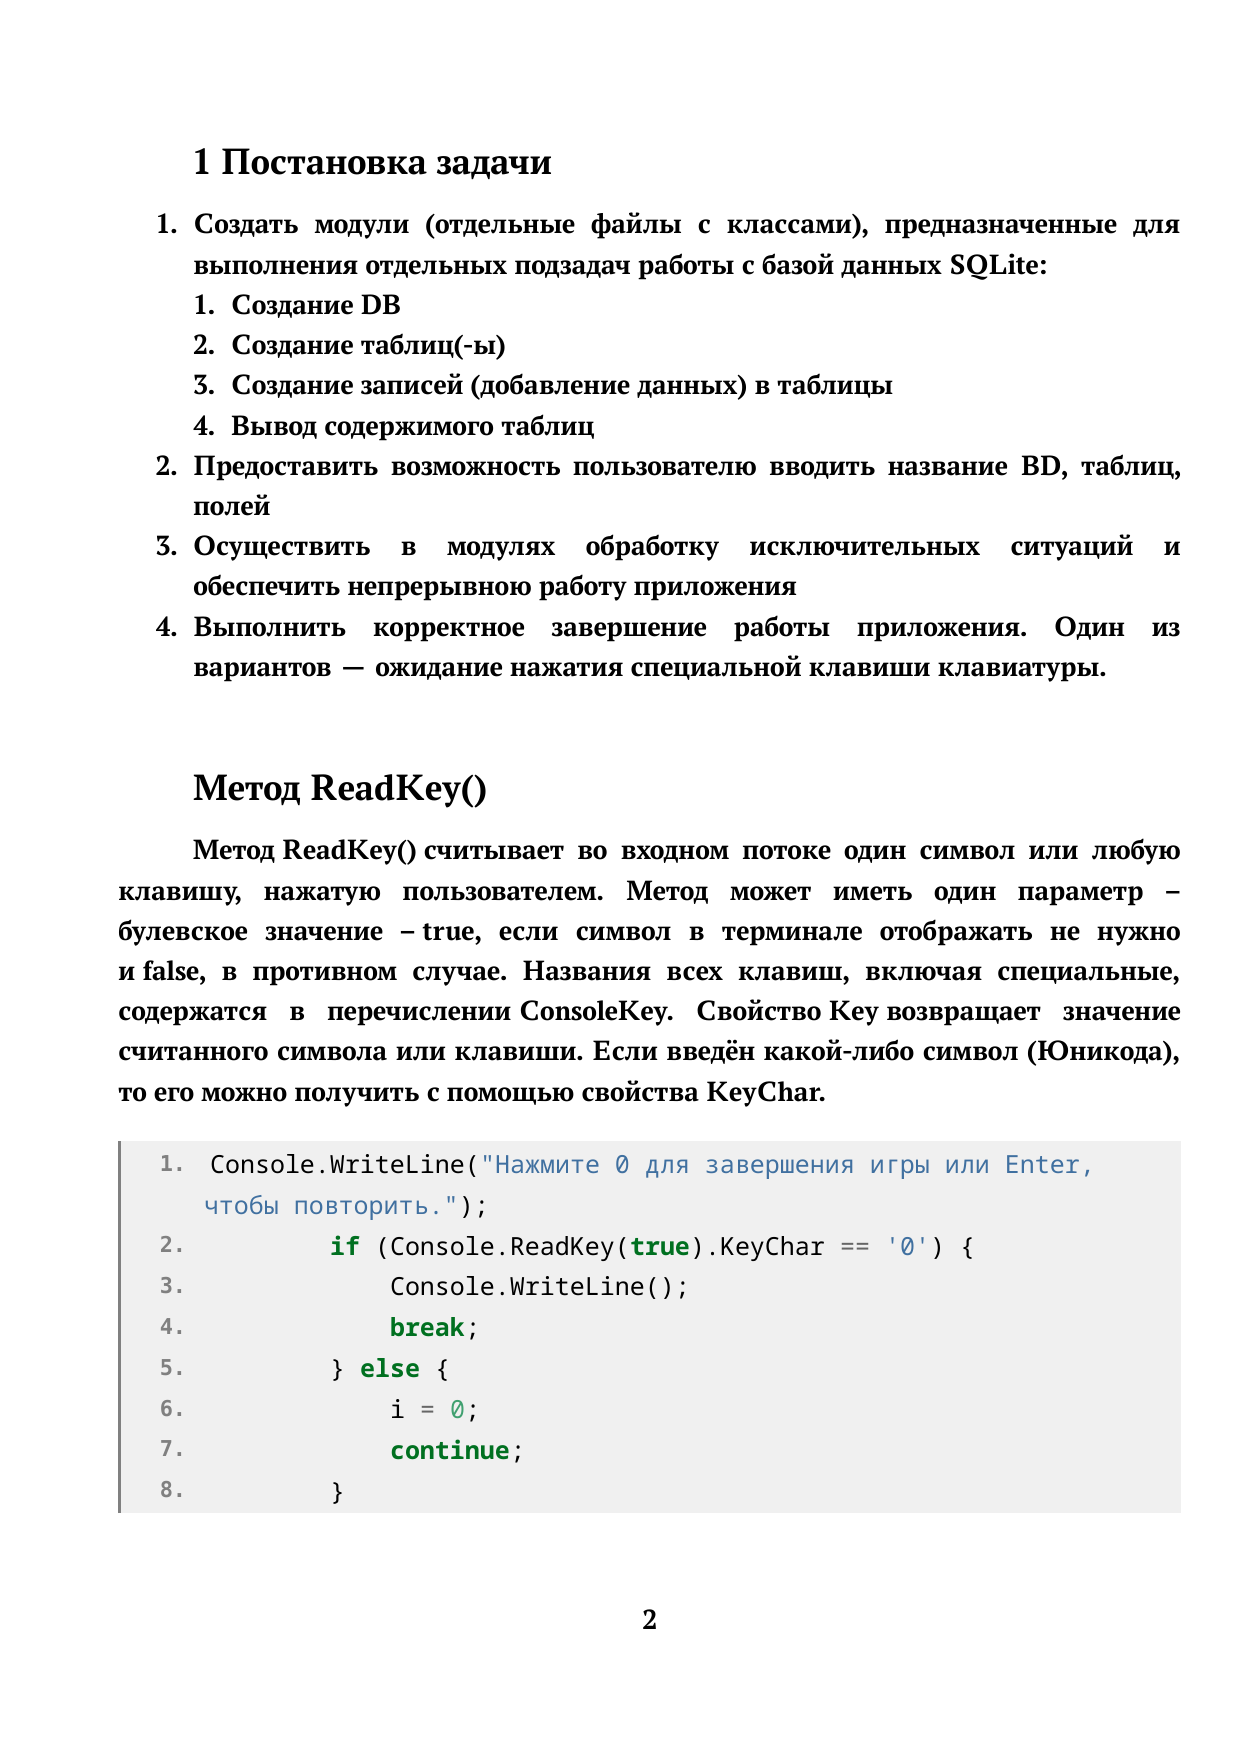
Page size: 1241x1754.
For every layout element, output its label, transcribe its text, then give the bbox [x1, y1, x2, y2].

list Вывод содержимого таблиц [193, 408, 1181, 441]
list Предоставить возможность пользователю вводить название BD, таблиц, полей [156, 448, 1181, 522]
list Console.WriteLine("Нажмите 0 для завершения игры или Enter, чтобы повторить."); [121, 1141, 1181, 1221]
list } [121, 1467, 1181, 1513]
list i = 0; [121, 1386, 1181, 1426]
list if (Console.ReadKey(true).KeyChar == '0') { [121, 1222, 1181, 1262]
list Создание таблиц(-ы) [193, 327, 1181, 361]
list continue; [121, 1426, 1181, 1466]
subtitle Метод ReadKey() [192, 765, 1181, 809]
list Console.WriteLine(); [121, 1263, 1181, 1303]
text Метод ReadKey() считывает во входном потоке один символ или любую клавишу, нажатую пользователем. Метод может иметь один параметр – булевское значение – true, если символ в терминале отображать не нужно и false, в противном случае. Названия всех клавиш, включая специальные, содержатся в перечислении ConsoleKey. Свойство Key возвращает значение считанного символа или клавиши. Если введён какой-либо символ (Юникода), то его можно получить с помощью свойства KeyChar. [118, 832, 1181, 1107]
list Создать модули (отдельные файлы с классами), предназначенные для выполнения отдельных подзадач работы с базой данных SQLite: [156, 207, 1181, 280]
list Осуществить в модулях обработку исключительных ситуаций и обеспечить непрерывною работу приложения [156, 528, 1181, 602]
list } else { [121, 1345, 1181, 1385]
list break; [121, 1304, 1181, 1344]
subtitle 1 Постановка задачи [192, 139, 1181, 183]
list Выполнить корректное завершение работы приложения. Один из вариантов — ожидание нажатия специальной клавиши клавиатуры. [156, 609, 1181, 682]
list Создание записей (добавление данных) в таблицы [193, 367, 1181, 401]
list Создание DB [193, 287, 1181, 321]
